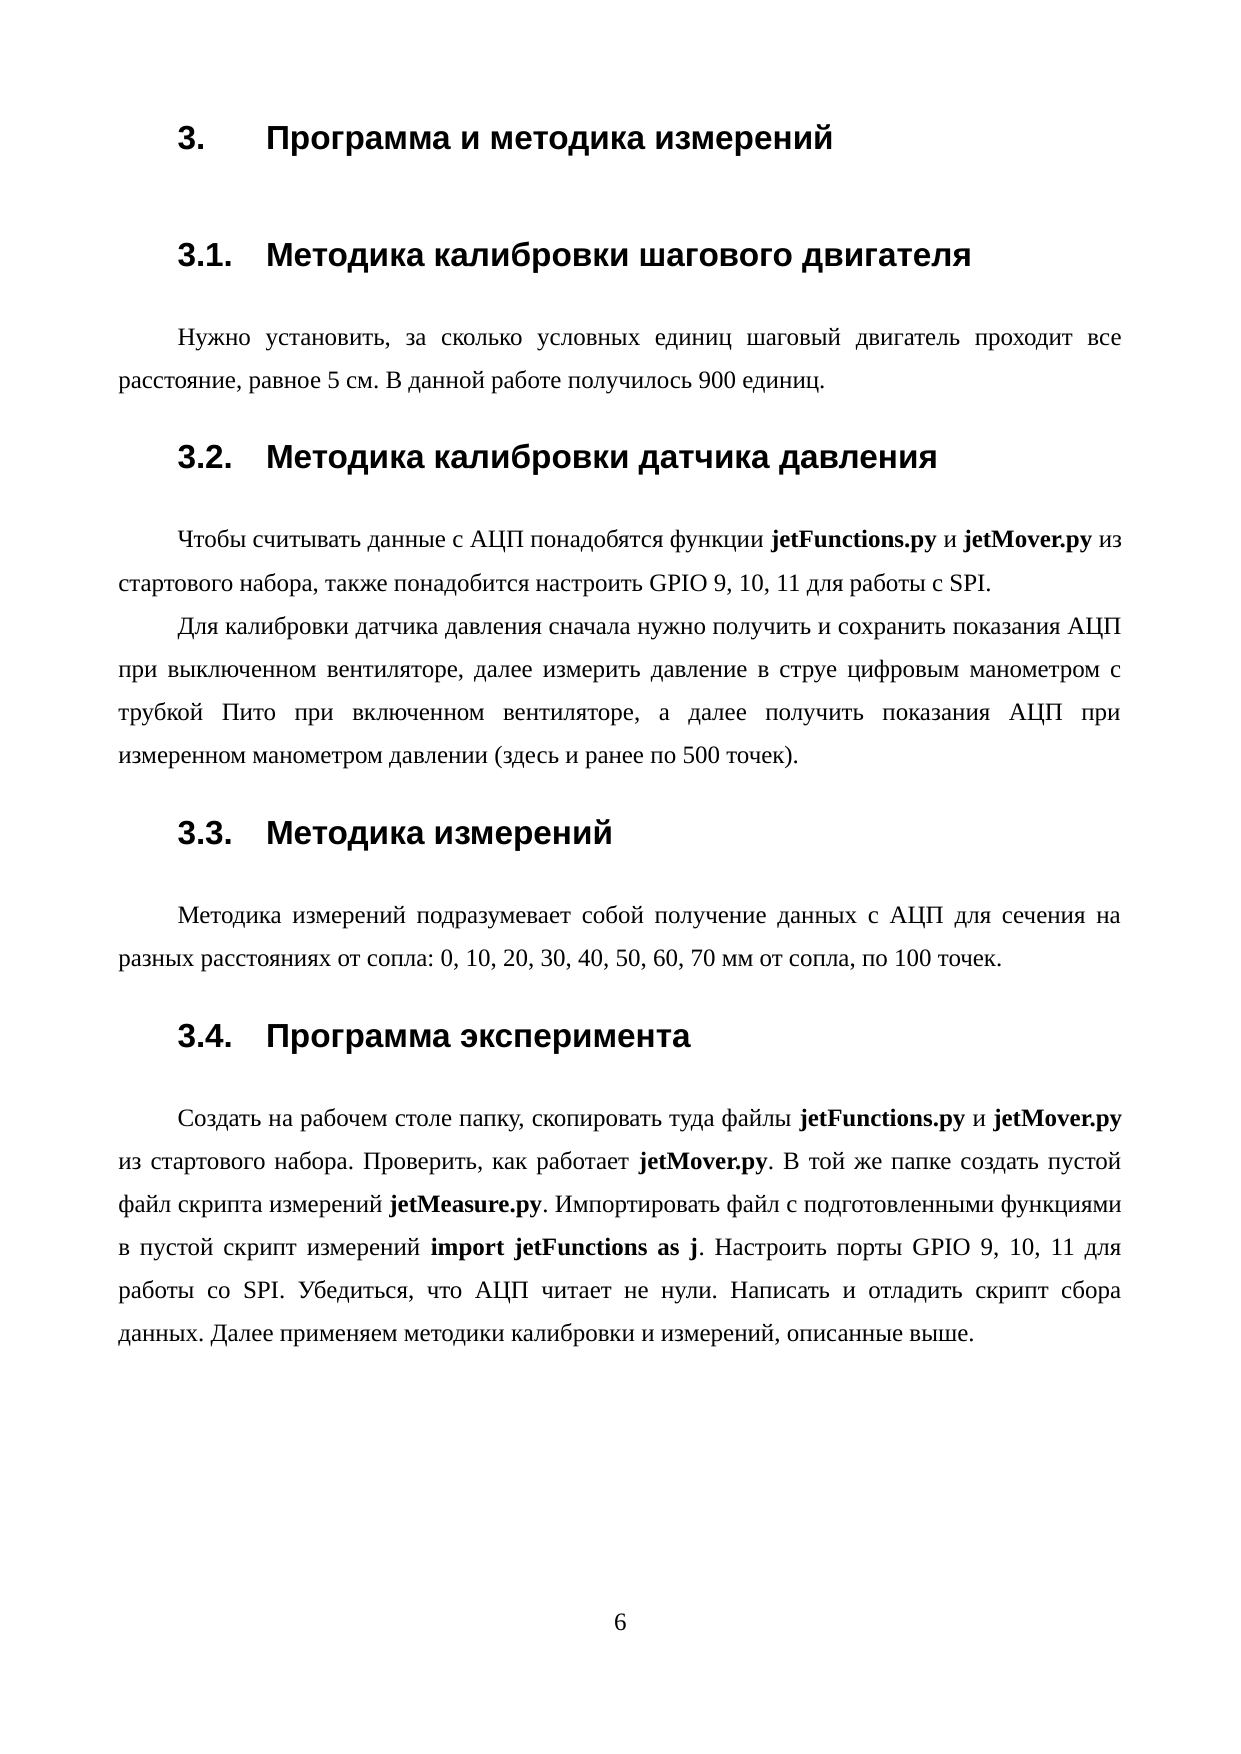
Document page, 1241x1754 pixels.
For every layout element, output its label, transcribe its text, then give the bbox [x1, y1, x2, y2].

text Для калибровки датчика давления сначала нужно получить и сохранить показания АЦП при выключенном вентиляторе, далее измерить давление в струе цифровым манометром с трубкой Пито при включенном вентиляторе, а далее получить показания АЦП при измеренном манометром давлении (здесь и ранее по 500 точек). [118, 611, 1122, 769]
subtitle Методика калибровки датчика давления [118, 437, 1122, 476]
subtitle Методика измерений [118, 813, 1122, 851]
text Создать на рабочем столе папку, скопировать туда файлы jetFunctions.py и jetMover.py из стартового набора. Проверить, как работает jetMover.py. В той же папке создать пустой файл скрипта измерений jetMeasure.py. Импортировать файл с подготовленными функциями в пустой скрипт измерений import jetFunctions as j. Настроить порты GPIO 9, 10, 11 для работы со SPI. Убедиться, что АЦП читает не нули. Написать и отладить скрипт сбора данных. Далее применяем методики калибровки и измерений, описанные выше. [118, 1103, 1122, 1347]
text Методика измерений подразумевает собой получение данных с АЦП для сечения на разных расстояниях от сопла: 0, 10, 20, 30, 40, 50, 60, 70 мм от сопла, по 100 точек. [118, 900, 1122, 972]
subtitle Методика калибровки шагового двигателя [118, 235, 1122, 273]
text Нужно установить, за сколько условных единиц шаговый двигатель проходит все расстояние, равное 5 см. В данной работе получилось 900 единиц. [118, 322, 1122, 394]
text Чтобы считывать данные с АЦП понадобятся функции jetFunctions.py и jetMover.py из стартового набора, также понадобится настроить GPIO 9, 10, 11 для работы с SPI. [118, 524, 1122, 596]
subtitle Программа эксперимента [118, 1016, 1122, 1054]
subtitle Программа и методика измерений [118, 118, 1122, 157]
